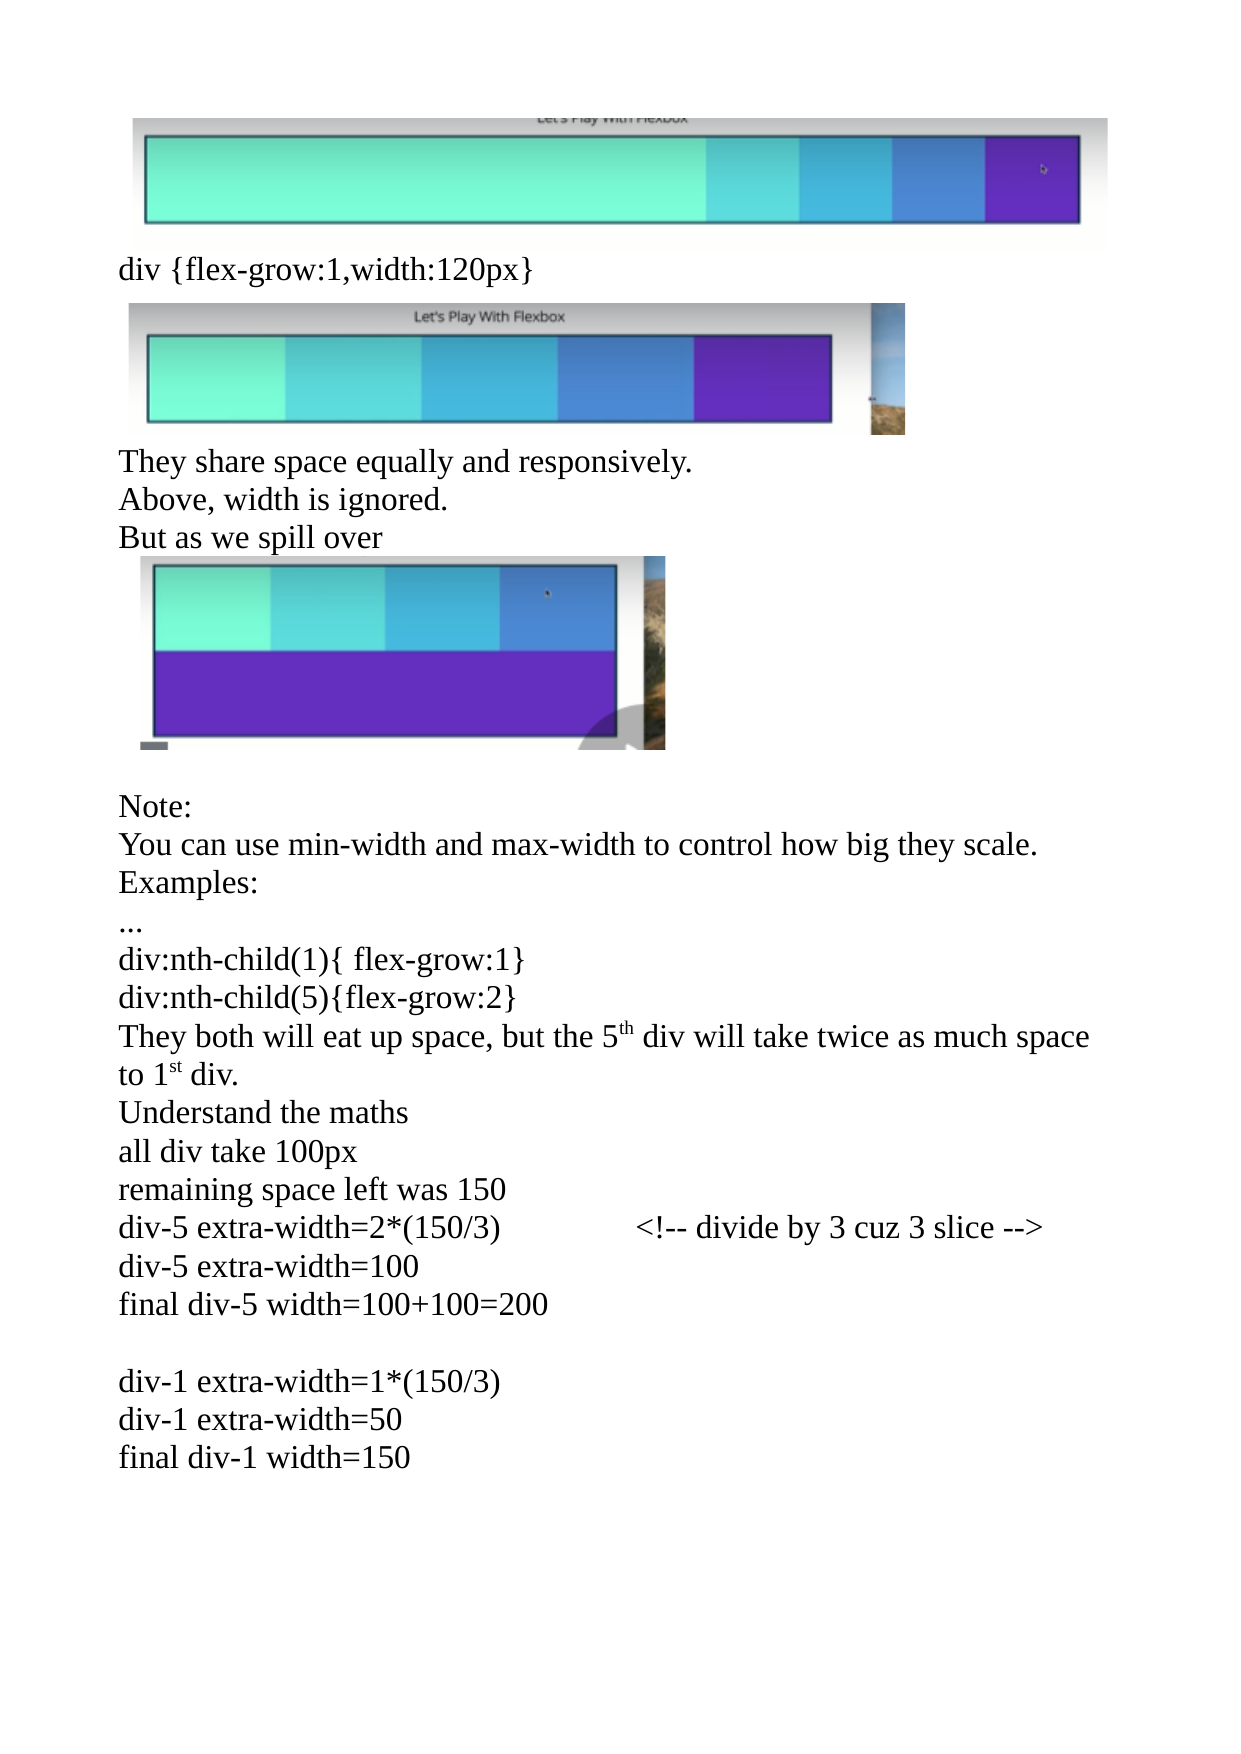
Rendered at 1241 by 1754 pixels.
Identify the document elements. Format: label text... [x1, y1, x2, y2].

text ... [118, 901, 1122, 939]
picture [132, 118, 1108, 250]
text div {flex-grow:1,width:120px} [118, 118, 1122, 288]
text final div-1 width=150 [118, 1438, 1122, 1476]
text You can use min-width and max-width to control how big they scale. [118, 824, 1122, 863]
text div:nth-child(5){flex-grow:2} [118, 978, 1122, 1016]
text Note: [118, 786, 1122, 824]
text They both will eat up space, but the 5th div will take twice as much space to 1st div. [118, 1016, 1122, 1093]
text div-1 extra-width=50 [118, 1399, 1122, 1438]
text final div-5 width=100+100=200 [118, 1284, 1122, 1323]
text But as we spill over [118, 518, 1122, 556]
text div-1 extra-width=1*(150/3) [118, 1361, 1122, 1399]
text div-5 extra-width=2*(150/3) <!-- divide by 3 cuz 3 slice --> [118, 1208, 1122, 1246]
text Examples: [118, 863, 1122, 901]
picture [128, 303, 906, 435]
text div:nth-child(1){ flex-grow:1} [118, 939, 1122, 978]
text They share space equally and responsively. [118, 441, 1122, 479]
picture [140, 556, 666, 750]
text Above, width is ignored. [118, 479, 1122, 518]
text remaining space left was 150 [118, 1169, 1122, 1208]
text Understand the maths [118, 1093, 1122, 1131]
text all div take 100px [118, 1131, 1122, 1169]
text div-5 extra-width=100 [118, 1246, 1122, 1284]
